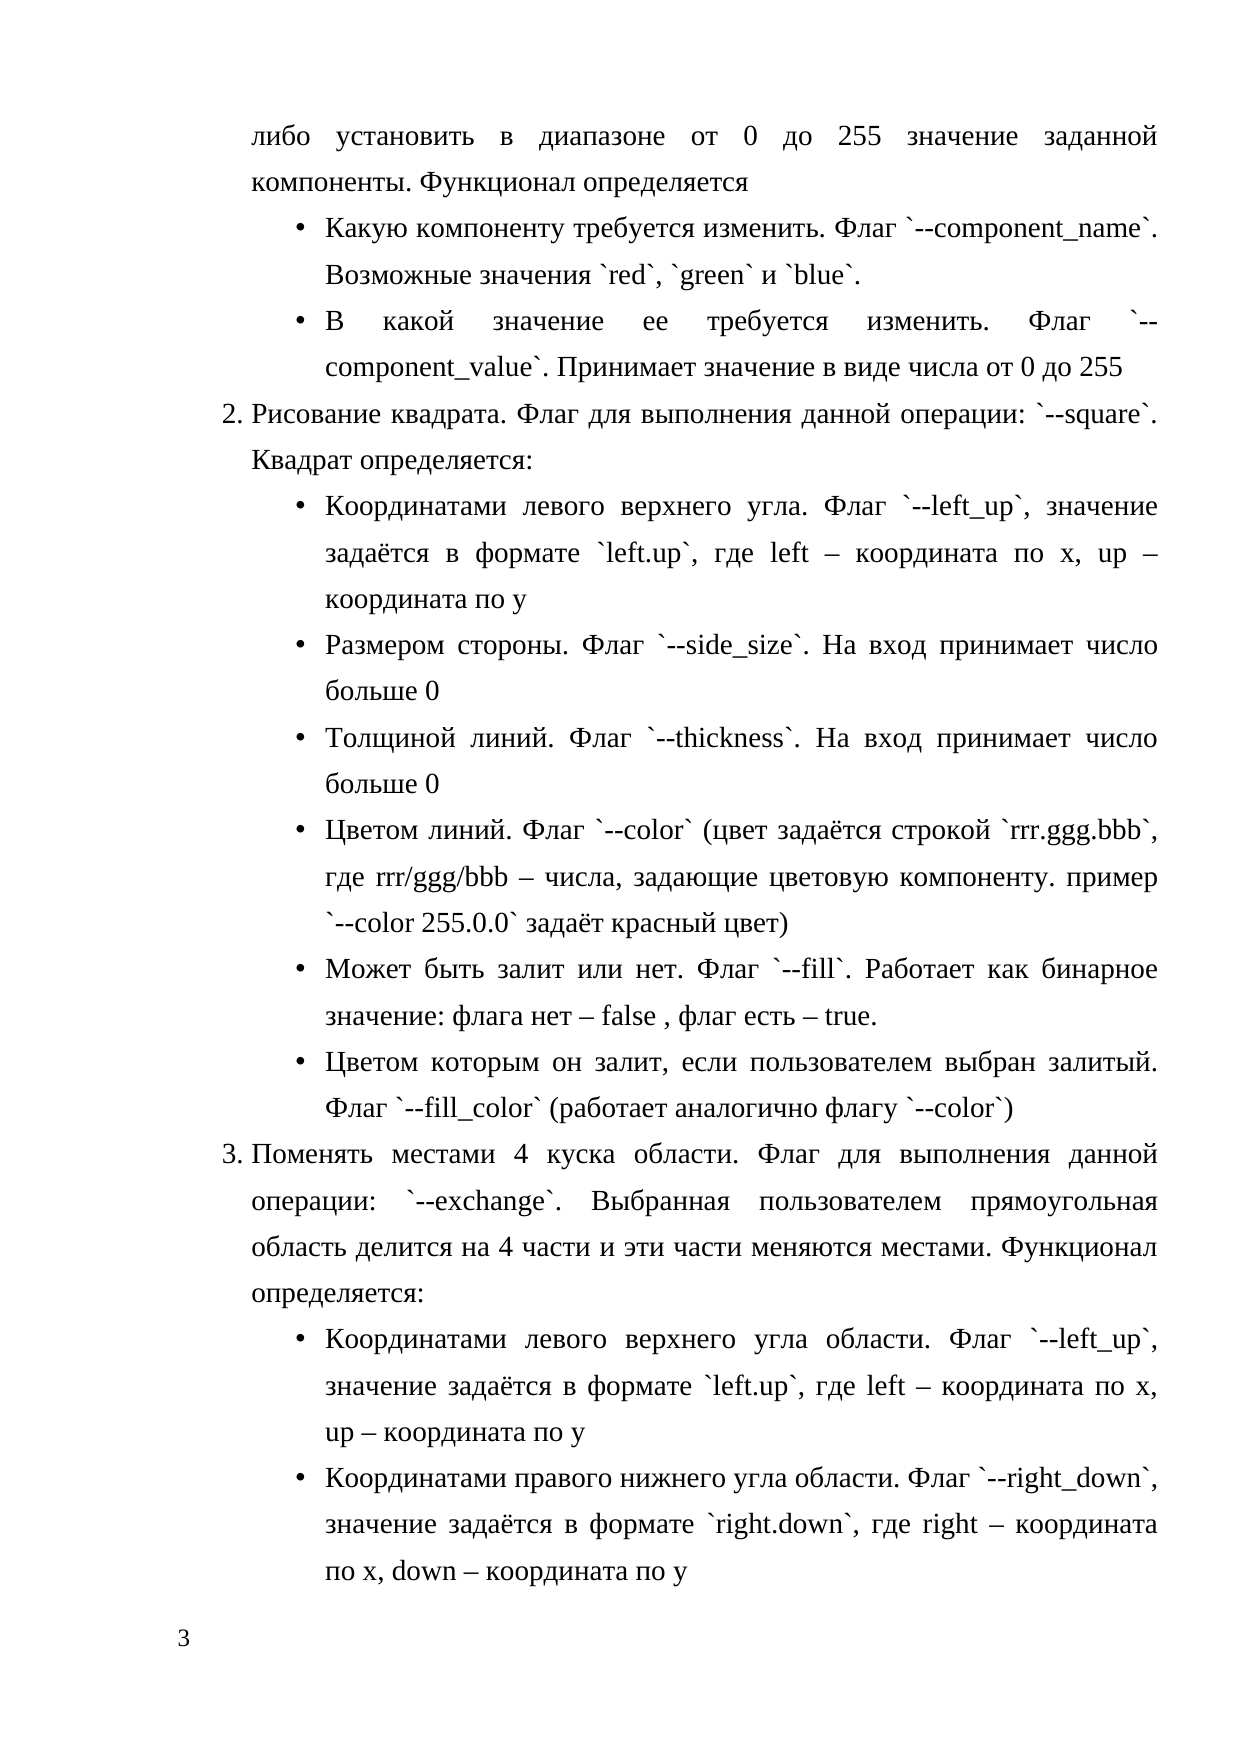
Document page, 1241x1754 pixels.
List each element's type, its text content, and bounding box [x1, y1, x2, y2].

table_cell Исходные данные: Вариант 5.3 Программа обязательно должна иметь CLI (опционально дополнительное использование GUI). Более подробно тут: http://se.moevm.info/doku.php/courses:programming:rules_extra_kurs Программа должна реализовывать весь следующий функционал по обработке bmp-файла Общие сведения 24 бита на цвет без сжатия файл может не соответствовать формату BMP, т.е. необходимо проверка на BMP формат (дополнительно стоит помнить, что версий у формата несколько). Если файл не соответствует формату BMP или его версии, то программа должна завершиться с соответствующей ошибкой. обратите внимание на выравнивание; мусорные данные, если их необходимо дописать в файл для выравнивания, должны быть нулями. обратите внимание на порядок записи пикселей все поля стандартных BMP заголовков в выходном файле должны иметь те же значения что и во входном (разумеется кроме тех, которые должны быть изменены). Программа должна иметь следующие функции по обработке изображений: Фильтр rgb-компонент. Флаг для выполнения данной операции: `--rgbfilter`. Этот инструмент должен позволять для всего изображения либо установить в диапазоне от 0 до 255 значение заданной компоненты. Функционал определяется Какую компоненту требуется изменить. Флаг `--component_name`. Возможные значения `red`, `green` и `blue`. В какой значение ее требуется изменить. Флаг `--component_value`. Принимает значение в виде числа от 0 до 255 Рисование квадрата. Флаг для выполнения данной операции: `--square`. Квадрат определяется: Координатами левого верхнего угла. Флаг `--left_up`, значение задаётся в формате `left.up`, где left – координата по x, up – координата по y Размером стороны. Флаг `--side_size`. На вход принимает число больше 0 Толщиной линий. Флаг `--thickness`. На вход принимает число больше 0 Цветом линий. Флаг `--color` (цвет задаётся строкой `rrr.ggg.bbb`, где rrr/ggg/bbb – числа, задающие цветовую компоненту. пример `--color 255.0.0` задаёт красный цвет) Может быть залит или нет. Флаг `--fill`. Работает как бинарное значение: флага нет – false , флаг есть – true. Цветом которым он залит, если пользователем выбран залитый. Флаг `--fill_color` (работает аналогично флагу `--color`) Поменять местами 4 куска области. Флаг для выполнения данной операции: `--exchange`. Выбранная пользователем прямоугольная область делится на 4 части и эти части меняются местами. Функционал определяется: Координатами левого верхнего угла области. Флаг `--left_up`, значение задаётся в формате `left.up`, где left – координата по x, up – координата по y Координатами правого нижнего угла области. Флаг `--right_down`, значение задаётся в формате `right.down`, где right – координата по x, down – координата по y Способом обмена частей: “по кругу”, по диагонали. Флаг `--exchange_type`, возможные значения: `clockwise`, `counterclockwise`, `diagonals` Находит самый часто встречаемый цвет и заменяет его на другой заданный цвет. Флаг для выполнения данной операции: `--freq_color`. Функционал определяется: Цветом, в который надо перекрасить самый часто встречаемый цвет. Флаг `--color` (цвет задаётся строкой `rrr.ggg.bbb`, где rrr/ggg/bbb – числа, задающие цветовую компоненту. пример `--color 255.0.0` задаёт красный цвет) Каждую подзадачу следует вынести в отдельную функцию, функции сгруппировать в несколько файлов (например, функции обработки текста в один, функции ввода/вывода в другой). Сборка должна осуществляться при помощи make и Makefile или другой системы сборки [166, 118, 1170, 1599]
